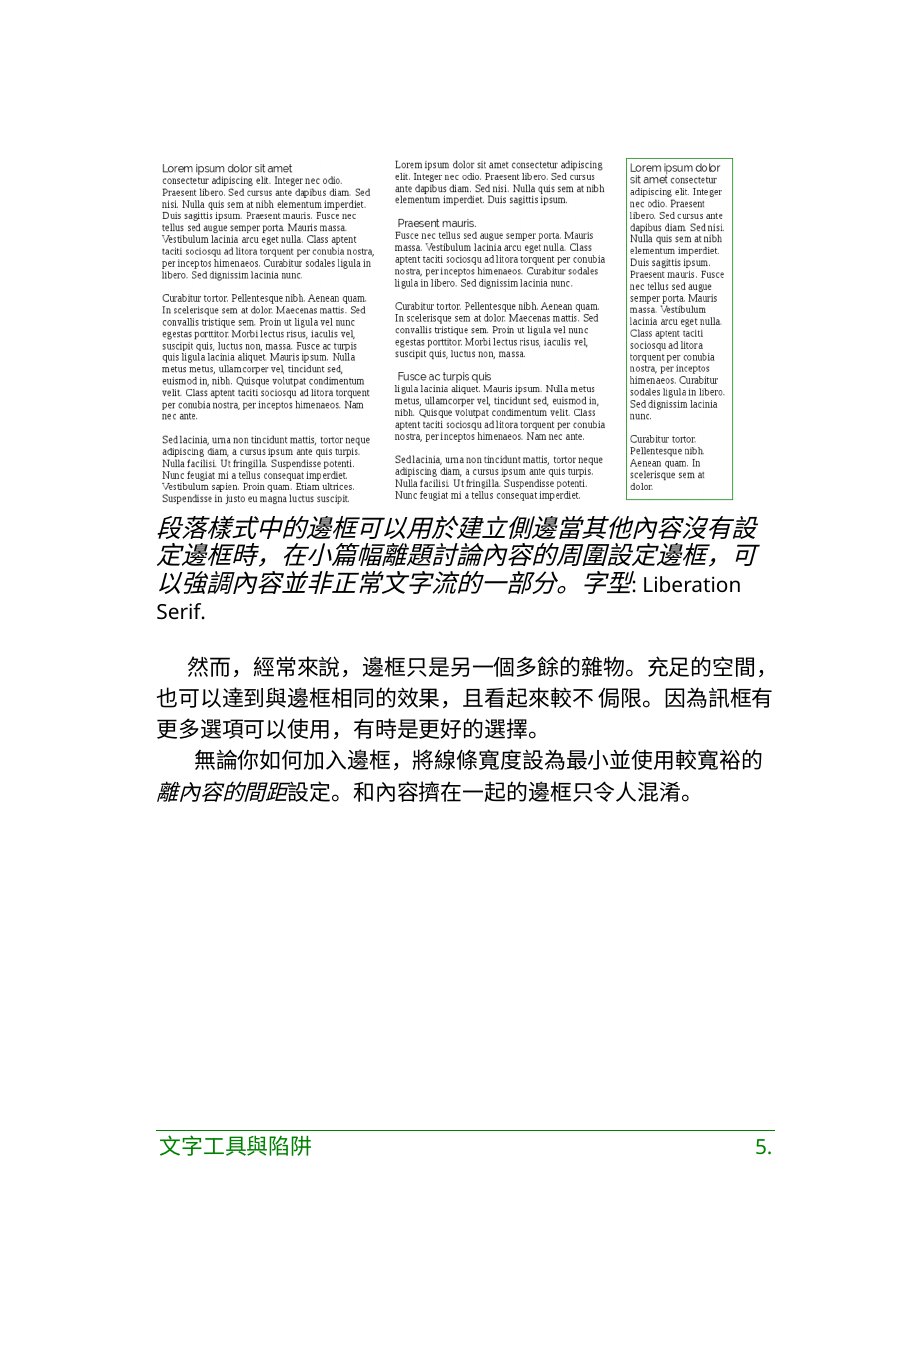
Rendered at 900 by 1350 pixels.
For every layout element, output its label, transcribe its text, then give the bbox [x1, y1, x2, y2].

picture [156, 156, 740, 507]
text 無論你如何加入邊框，將線條寬度設為最小並使用較寬裕的離內容的間距設定。和內容擠在一起的邊框只令人混淆。 [156, 744, 775, 806]
table_cell 段落樣式中的邊框可以用於建立側邊當其他內容沒有設定邊框時，在小篇幅離題討論內容的周圍設定邊框，可以強調內容並非正常文字流的一部分。字型: Liberation Serif. [156, 508, 775, 634]
table_header [156, 156, 775, 508]
text 然而，經常來說，邊框只是另一個多餘的雜物。充足的空間，也可以達到與邊框相同的效果，且看起來較不 侷限。因為訊框有更多選項可以使用，有時是更好的選擇。 [156, 650, 775, 744]
